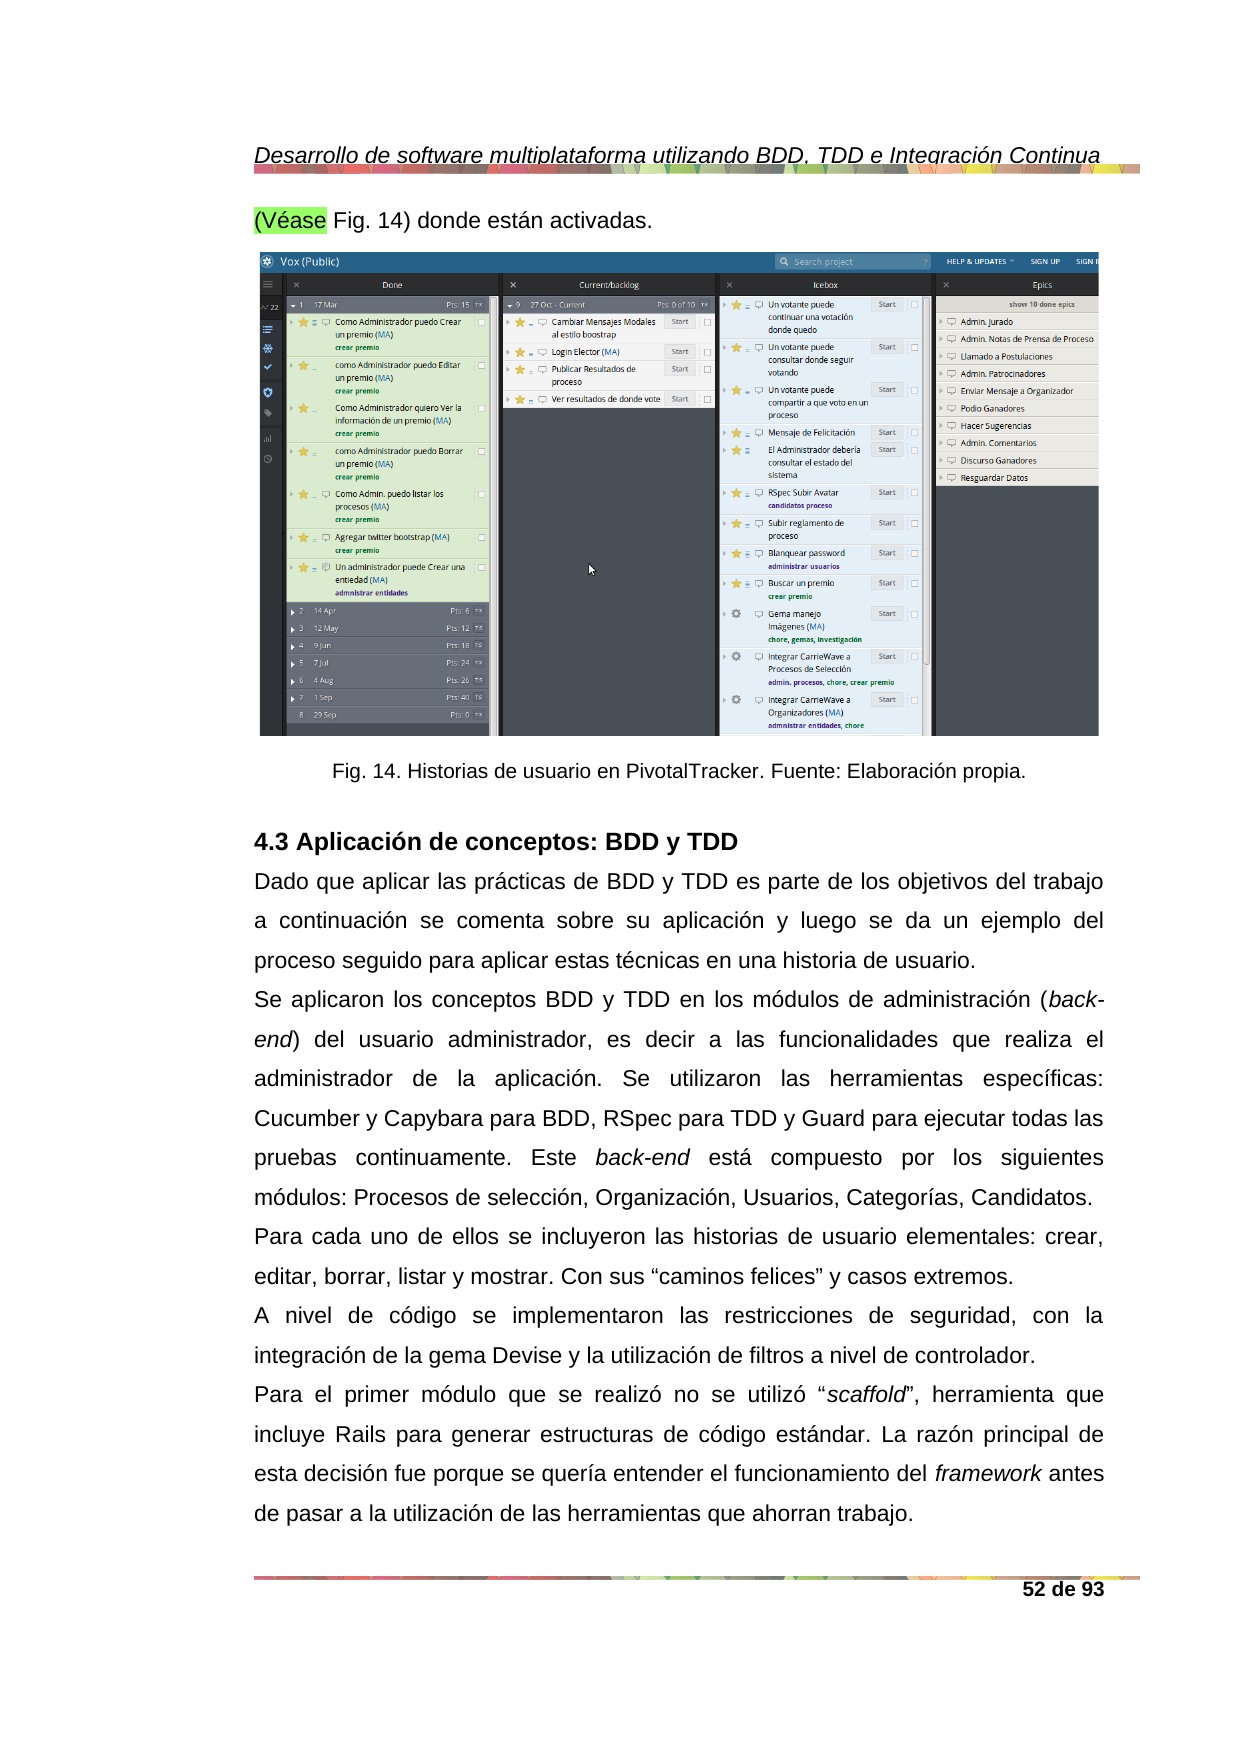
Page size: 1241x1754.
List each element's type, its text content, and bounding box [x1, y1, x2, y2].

subtitle 4.3 Aplicación de conceptos: BDD y TDD [254, 827, 1104, 855]
picture [259, 252, 1099, 736]
text A nivel de código se implementaron las restricciones de seguridad, con la integración de la gema Devise y la utilización de filtros a nivel de controlador. [254, 1302, 1104, 1368]
table_header [254, 247, 1104, 741]
table_cell Fig. 14. Historias de usuario en PivotalTracker. Fuente: Elaboración propia. [254, 741, 1104, 802]
text Para el primer módulo que se realizó no se utilizó “scaffold”, herramienta que incluye Rails para generar estructuras de código estándar. La razón principal de esta decisión fue porque se quería entender el funcionamiento del framework antes de pasar a la utilización de las herramientas que ahorran trabajo. [254, 1381, 1104, 1526]
text Se aplicaron los conceptos BDD y TDD en los módulos de administración (back-end) del usuario administrador, es decir a las funcionalidades que realiza el administrador de la aplicación. Se utilizaron las herramientas específicas: Cucumber y Capybara para BDD, RSpec para TDD y Guard para ejecutar todas las pruebas continuamente. Este back-end está compuesto por los siguientes módulos: Procesos de selección, Organización, Usuarios, Categorías, Candidatos. [254, 986, 1104, 1210]
text (Véase Fig. 14) donde están activadas. [254, 207, 1104, 234]
text Dado que aplicar las prácticas de BDD y TDD es parte de los objetivos del trabajo a continuación se comenta sobre su aplicación y luego se da un ejemplo del proceso seguido para aplicar estas técnicas en una historia de usuario. [254, 868, 1104, 973]
text Para cada uno de ellos se incluyeron las historias de usuario elementales: crear, editar, borrar, listar y mostrar. Con sus “caminos felices” y casos extremos. [254, 1223, 1104, 1289]
